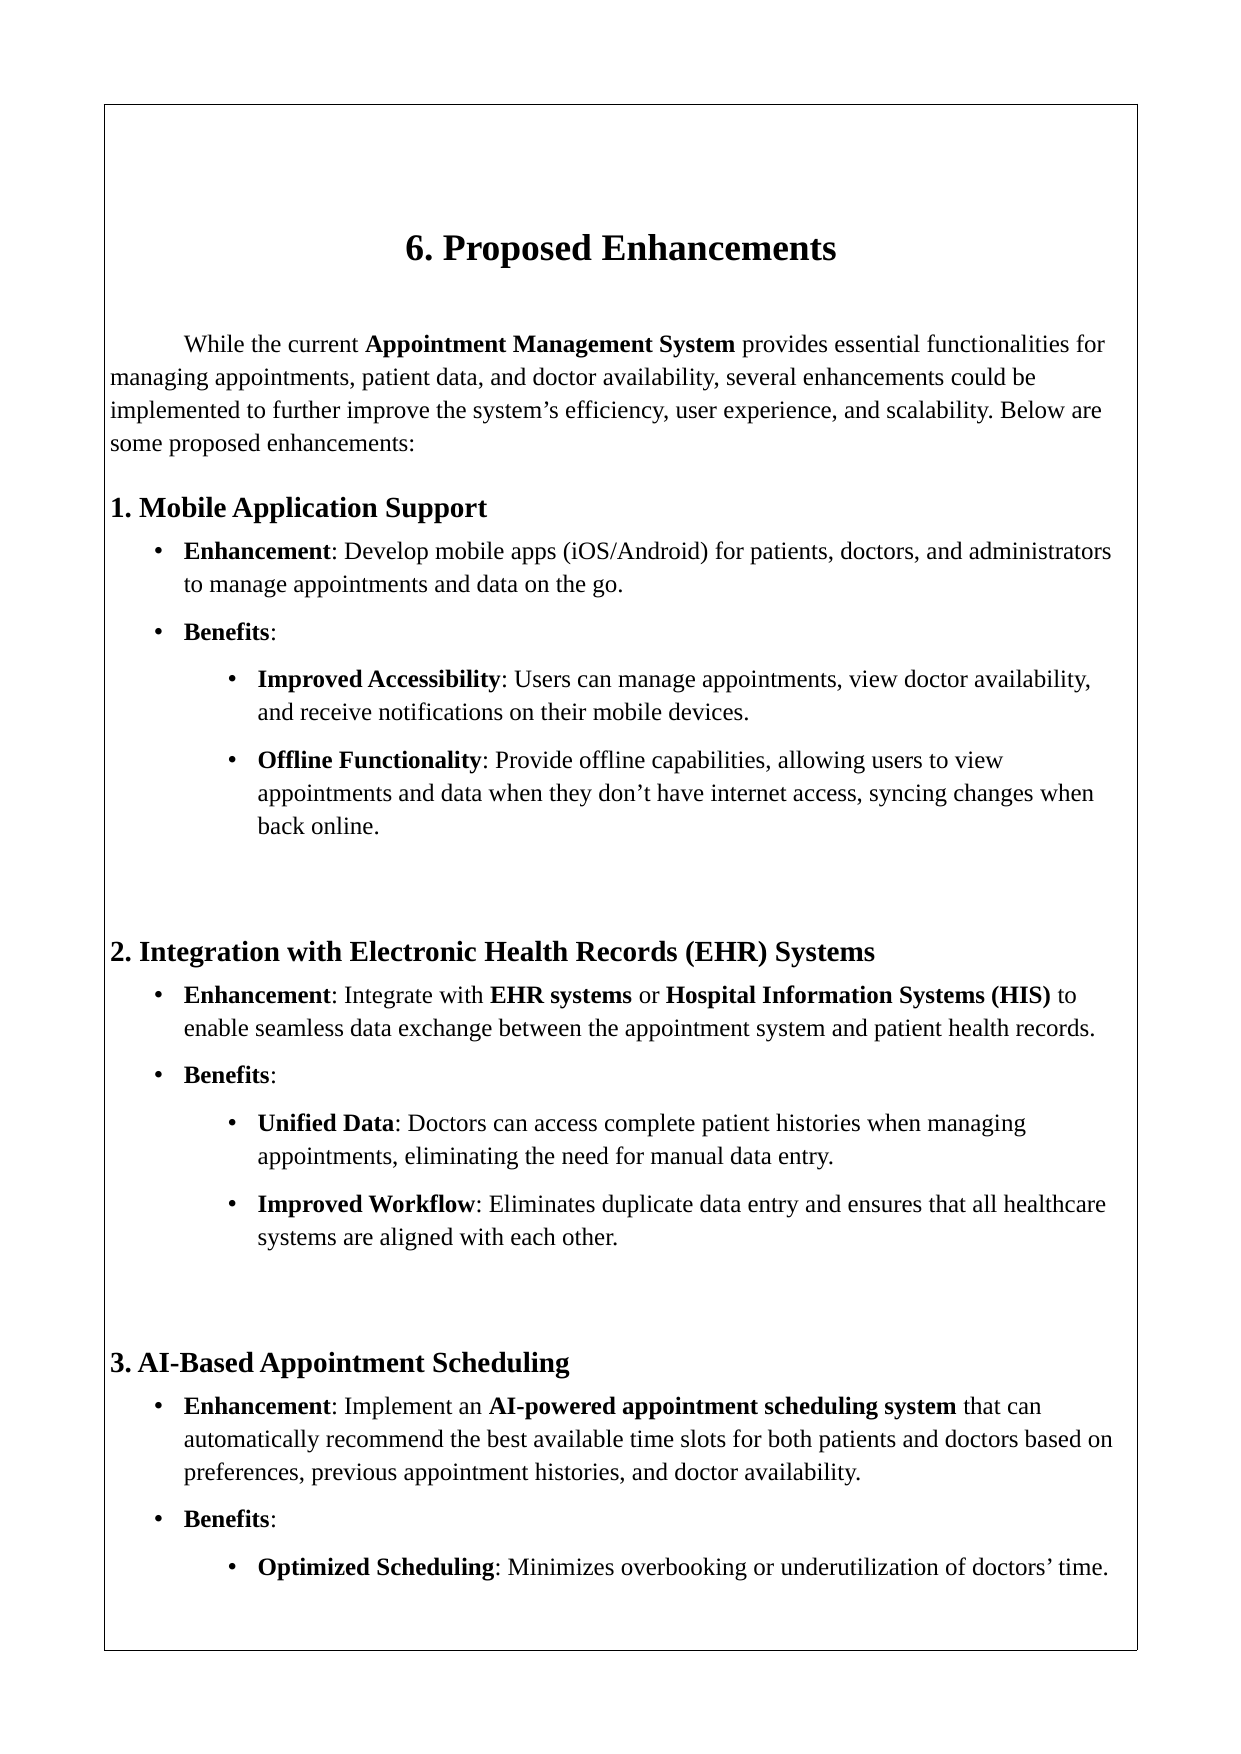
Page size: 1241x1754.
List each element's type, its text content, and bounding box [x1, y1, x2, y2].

list Benefits: [154, 1061, 1131, 1089]
list Enhancement: Develop mobile apps (iOS/Android) for patients, doctors, and administrators to manage appointments and data on the go. [154, 536, 1131, 598]
list Offline Functionality: Provide offline capabilities, allowing users to view appointments and data when they don’t have internet access, syncing changes when back online. [228, 745, 1131, 840]
list Benefits: [154, 617, 1131, 646]
text While the current Appointment Management System provides essential functionalities for managing appointments, patient data, and doctor availability, several enhancements could be implemented to further improve the system’s efficiency, user experience, and scalability. Below are some proposed enhancements: [110, 329, 1131, 457]
list Improved Accessibility: Users can manage appointments, view doctor availability, and receive notifications on their mobile devices. [228, 664, 1131, 726]
list Unified Data: Doctors can access complete patient histories when managing appointments, eliminating the need for manual data entry. [228, 1108, 1131, 1170]
list Enhancement: Integrate with EHR systems or Hospital Information Systems (HIS) to enable seamless data exchange between the appointment system and patient health records. [154, 980, 1131, 1042]
list Optimized Scheduling: Minimizes overbooking or underutilization of doctors’ time. [228, 1552, 1131, 1581]
subtitle 2. Integration with Electronic Health Records (EHR) Systems [110, 934, 1131, 967]
subtitle 6. Proposed Enhancements [110, 226, 1131, 269]
list Benefits: [154, 1504, 1131, 1533]
subtitle 3. AI-Based Appointment Scheduling [110, 1345, 1131, 1378]
list Enhancement: Implement an AI-powered appointment scheduling system that can automatically recommend the best available time slots for both patients and doctors based on preferences, previous appointment histories, and doctor availability. [154, 1391, 1131, 1486]
list Improved Workflow: Eliminates duplicate data entry and ensures that all healthcare systems are aligned with each other. [228, 1189, 1131, 1251]
subtitle 1. Mobile Application Support [110, 490, 1131, 524]
